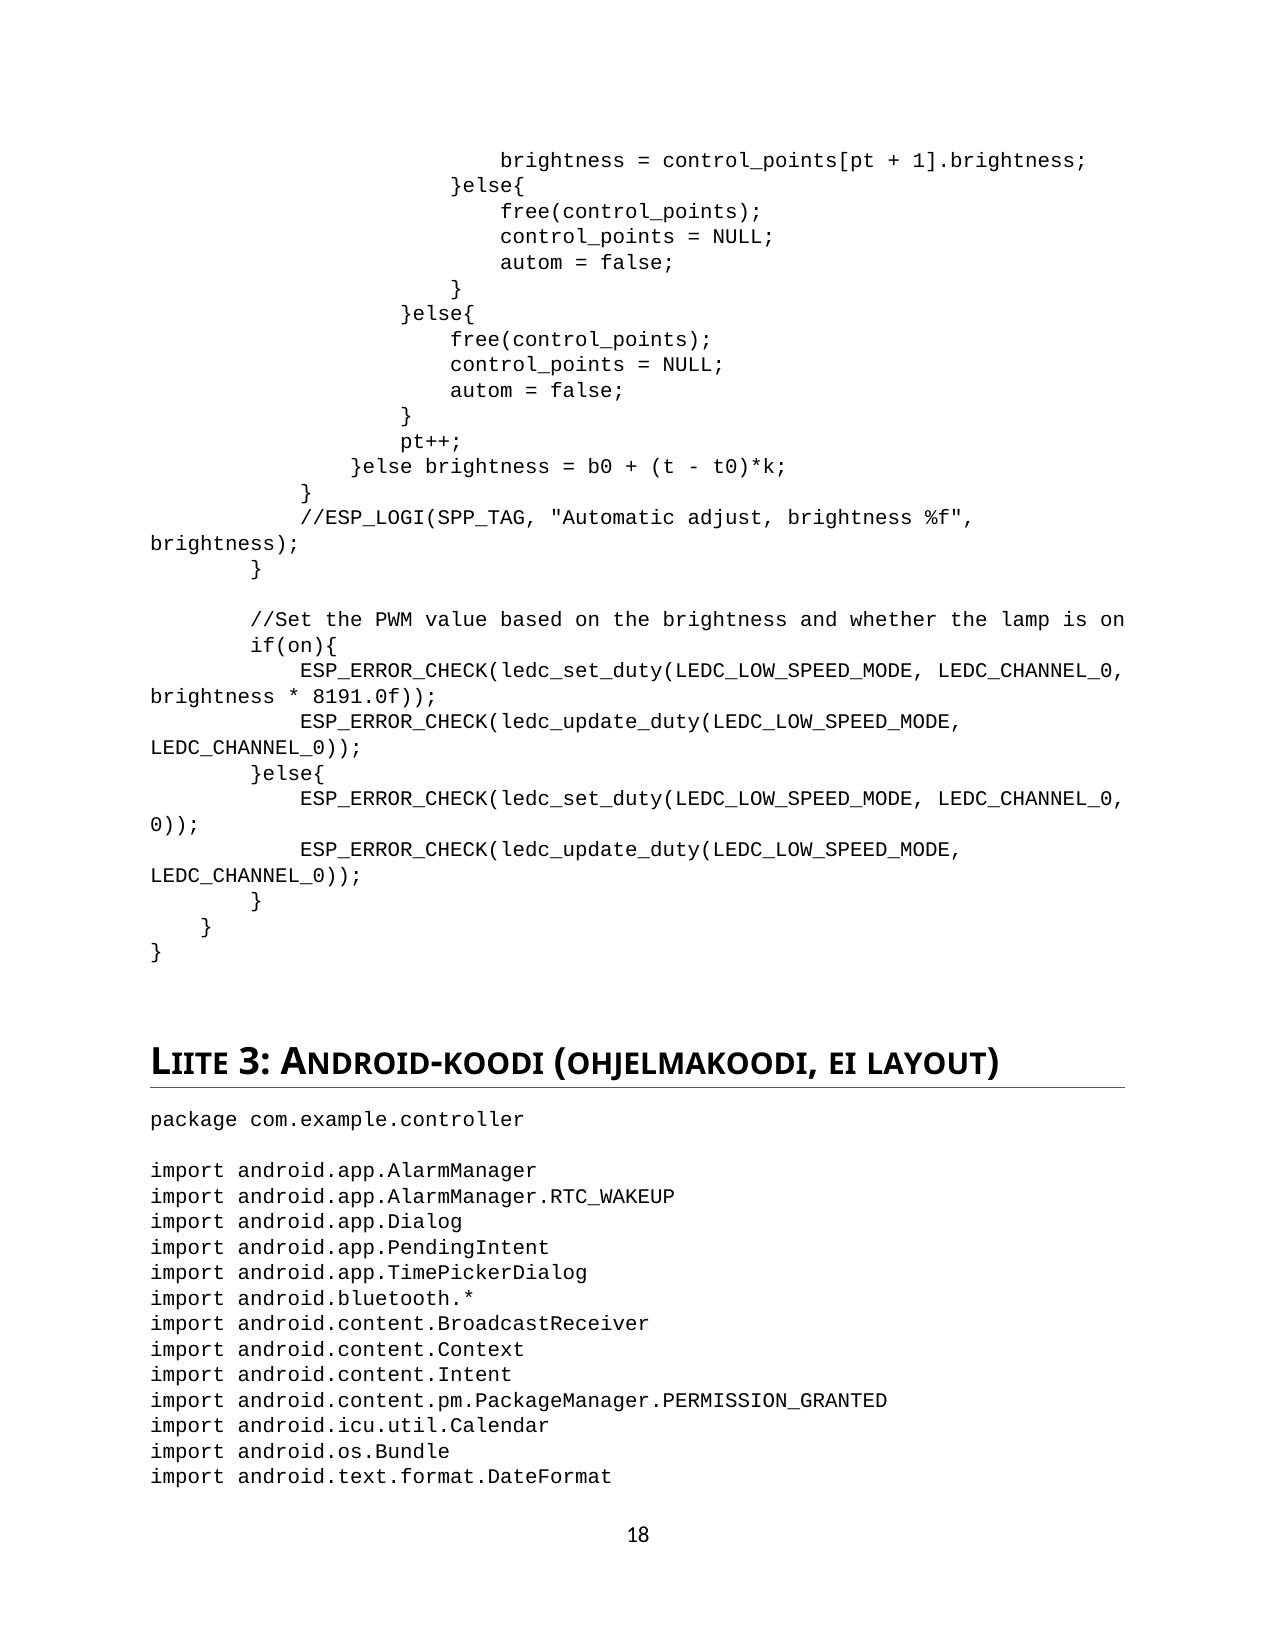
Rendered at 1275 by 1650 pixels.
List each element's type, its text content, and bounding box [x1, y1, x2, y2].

text } [150, 482, 1125, 505]
text } [150, 916, 1125, 939]
text free(control_points); [150, 201, 1125, 225]
text ESP_ERROR_CHECK(ledc_set_duty(LEDC_LOW_SPEED_MODE, LEDC_CHANNEL_0, 0)); [150, 788, 1125, 837]
subtitle Liite 3: Android-koodi (ohjelmakoodi, ei layout) [150, 1034, 1125, 1087]
text import android.app.AlarmManager [150, 1160, 1125, 1184]
text } [150, 890, 1125, 914]
text }else{ [150, 303, 1125, 327]
text //Set the PWM value based on the brightness and whether the lamp is on [150, 609, 1125, 633]
text import android.content.BroadcastReceiver [150, 1313, 1125, 1337]
text ESP_ERROR_CHECK(ledc_set_duty(LEDC_LOW_SPEED_MODE, LEDC_CHANNEL_0, brightness * 8191.0f)); [150, 660, 1125, 709]
text } [150, 405, 1125, 429]
text import android.app.Dialog [150, 1211, 1125, 1235]
text autom = false; [150, 252, 1125, 276]
text brightness = control_points[pt + 1].brightness; [150, 150, 1125, 174]
text control_points = NULL; [150, 227, 1125, 250]
text }else brightness = b0 + (t - t0)*k; [150, 456, 1125, 480]
text ESP_ERROR_CHECK(ledc_update_duty(LEDC_LOW_SPEED_MODE, LEDC_CHANNEL_0)); [150, 711, 1125, 761]
text pt++; [150, 431, 1125, 454]
text autom = false; [150, 380, 1125, 403]
text control_points = NULL; [150, 354, 1125, 378]
text import android.icu.util.Calendar [150, 1416, 1125, 1439]
text import android.content.Context [150, 1339, 1125, 1363]
text free(control_points); [150, 329, 1125, 352]
text import android.content.Intent [150, 1364, 1125, 1388]
text import android.app.PendingIntent [150, 1237, 1125, 1261]
text package com.example.controller [150, 1109, 1125, 1133]
text if(on){ [150, 635, 1125, 658]
text } [150, 278, 1125, 301]
text import android.app.TimePickerDialog [150, 1262, 1125, 1286]
text import android.os.Bundle [150, 1441, 1125, 1465]
text } [150, 558, 1125, 582]
text }else{ [150, 762, 1125, 786]
text }else{ [150, 176, 1125, 199]
text import android.content.pm.PackageManager.PERMISSION_GRANTED [150, 1390, 1125, 1414]
text import android.app.AlarmManager.RTC_WAKEUP [150, 1186, 1125, 1209]
text import android.bluetooth.* [150, 1288, 1125, 1312]
text } [150, 941, 1125, 965]
text ESP_ERROR_CHECK(ledc_update_duty(LEDC_LOW_SPEED_MODE, LEDC_CHANNEL_0)); [150, 839, 1125, 888]
text import android.text.format.DateFormat [150, 1467, 1125, 1490]
text //ESP_LOGI(SPP_TAG, "Automatic adjust, brightness %f", brightness); [150, 507, 1125, 556]
